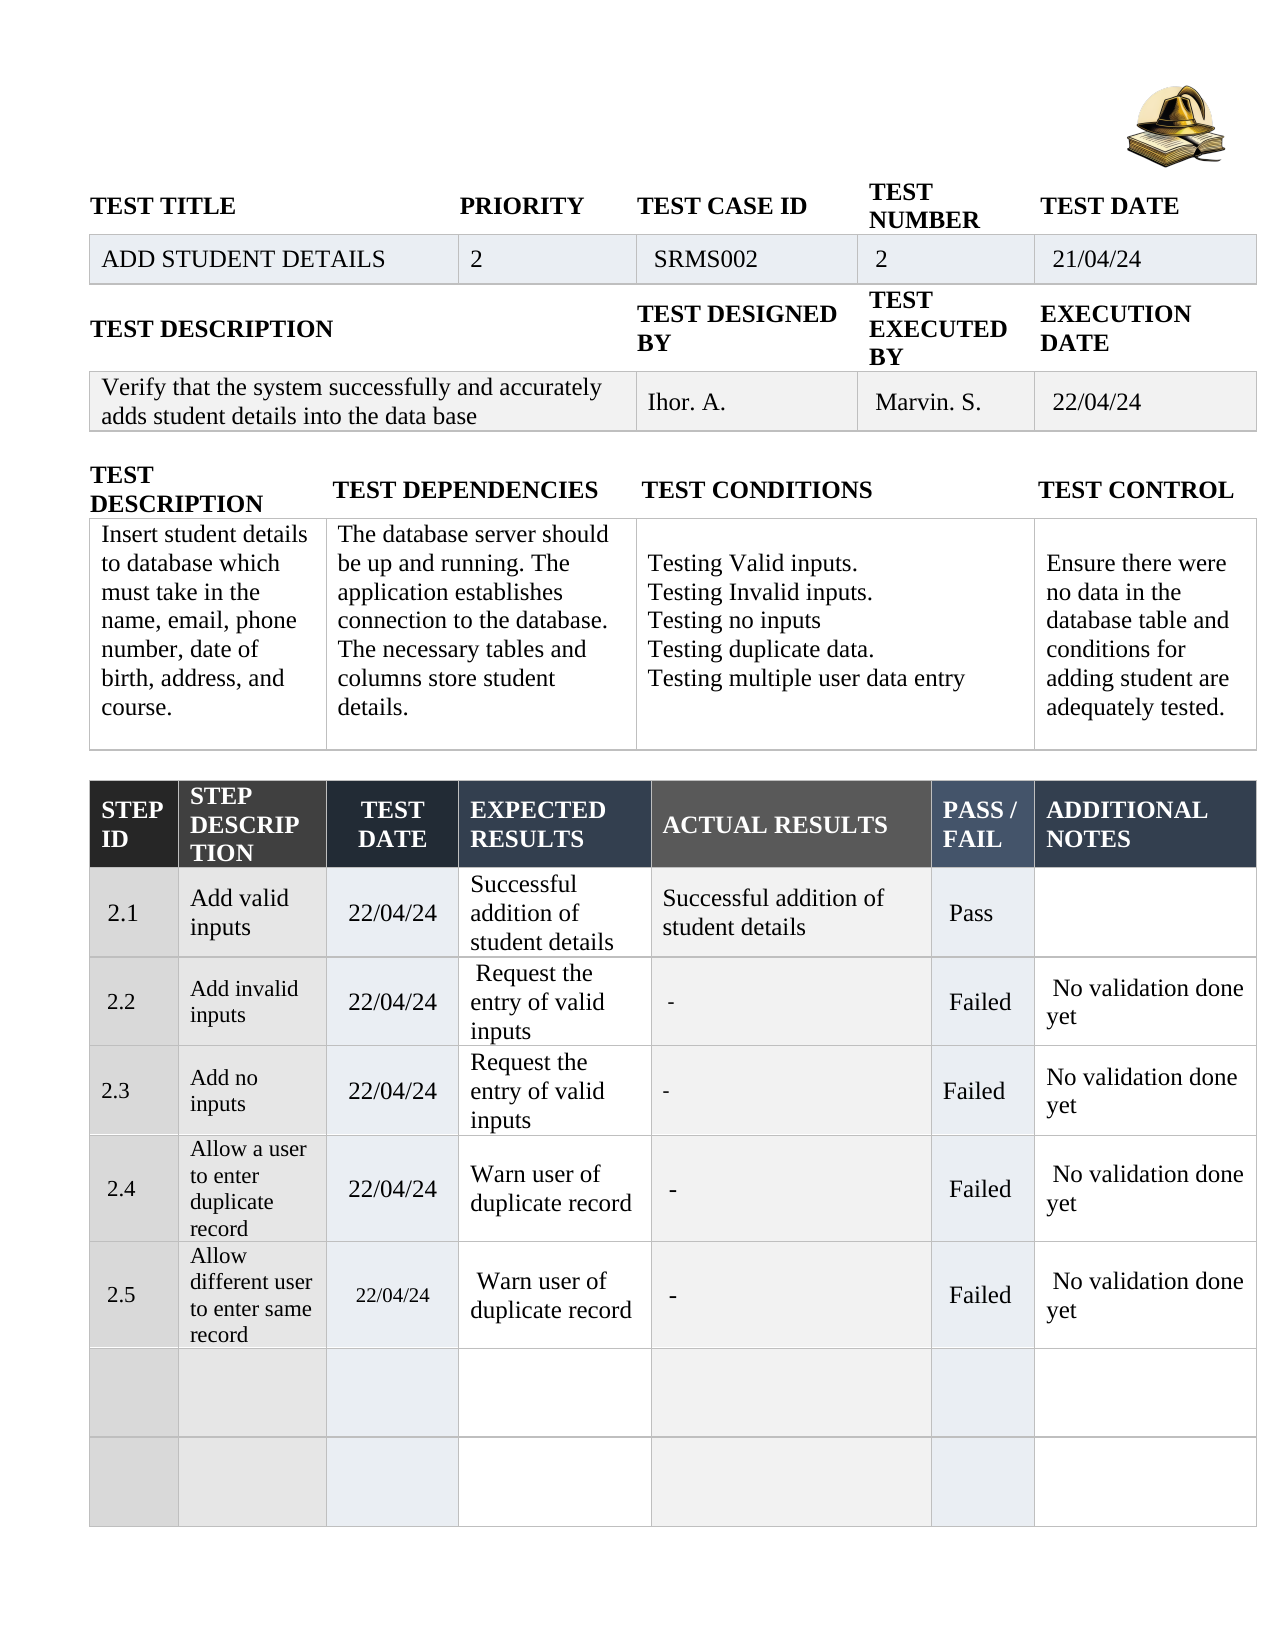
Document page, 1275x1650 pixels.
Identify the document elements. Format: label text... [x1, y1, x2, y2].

table_cell - [652, 1046, 931, 1134]
table_cell Marvin. S. [858, 372, 1034, 430]
table_cell Warn user of duplicate record [459, 1242, 651, 1347]
table_cell EXPECTED RESULTS [459, 781, 651, 867]
table_cell EXECUTION DATE [1035, 285, 1256, 371]
table_cell No validation done yet [1035, 1046, 1256, 1134]
table_cell [90, 432, 1256, 461]
table_cell 2.4 [90, 1136, 178, 1241]
table_cell 22/04/24 [327, 1136, 458, 1241]
table_header TEST CASE ID [636, 177, 858, 234]
table_cell Add no inputs [179, 1046, 326, 1134]
table_cell STEP DESCRIPTION [179, 781, 326, 867]
table_cell TEST EXECUTED BY [858, 285, 1035, 371]
table_cell [652, 1438, 931, 1526]
table_cell Ihor. A. [637, 372, 857, 430]
table_cell [1035, 1438, 1256, 1526]
table_cell [932, 1349, 1034, 1436]
table_cell [932, 1438, 1034, 1526]
table_cell STEP ID [90, 781, 178, 867]
table_cell [1035, 868, 1256, 956]
table_cell 22/04/24 [327, 1242, 458, 1347]
table_cell Ensure there were no data in the database table and conditions for adding student are adequately tested. [1035, 519, 1256, 749]
table_cell Failed [932, 1136, 1034, 1241]
table_header PRIORITY [459, 177, 636, 234]
table_cell Request the entry of valid inputs [459, 958, 651, 1045]
table_cell [327, 1438, 458, 1526]
table_cell TEST DESCRIPTION [90, 285, 636, 371]
table_cell Failed [932, 1046, 1034, 1134]
table_header TEST NUMBER [858, 177, 1035, 234]
table_cell Allow a user to enter duplicate record [179, 1136, 326, 1241]
table_cell [179, 1438, 326, 1526]
table_cell - [652, 958, 931, 1045]
table_cell TEST DESCRIPTION [90, 461, 326, 518]
table_cell 2 [459, 235, 636, 283]
table_cell [90, 751, 1256, 780]
table_cell [459, 1349, 651, 1436]
table_cell 22/04/24 [1035, 372, 1256, 430]
table_cell TEST DESIGNED BY [636, 285, 858, 371]
table_cell 21/04/24 [1035, 235, 1256, 283]
table_cell 2.1 [90, 868, 178, 956]
table_cell No validation done yet [1035, 1136, 1256, 1241]
table_cell Successful addition of student details [652, 868, 931, 956]
table_cell TEST CONTROL [1035, 461, 1256, 518]
table_header TEST TITLE [90, 177, 459, 234]
table_cell Failed [932, 958, 1034, 1045]
table_cell 22/04/24 [327, 868, 458, 956]
table_cell [652, 1349, 931, 1436]
table_cell Request the entry of valid inputs [459, 1046, 651, 1134]
table_cell Successful addition of student details [459, 868, 651, 956]
table_cell [179, 1349, 326, 1436]
table_cell Allow different user to enter same record [179, 1242, 326, 1347]
table_cell The database server should be up and running. The application establishes connection to the database. The necessary tables and columns store student details. [327, 519, 636, 749]
table_cell 22/04/24 [327, 958, 458, 1045]
table_cell 2.5 [90, 1242, 178, 1347]
table_cell 2.3 [90, 1046, 178, 1134]
table_cell SRMS002 [637, 235, 857, 283]
table_cell Insert student details to database which must take in the name, email, phone number, date of birth, address, and course. [90, 519, 326, 749]
table_cell Warn user of duplicate record [459, 1136, 651, 1241]
table_cell TEST DATE [327, 781, 458, 867]
table_cell 2.2 [90, 958, 178, 1045]
table_cell TEST DEPENDENCIES [326, 461, 636, 518]
table_cell TEST CONDITIONS [636, 461, 1035, 518]
table_cell [90, 1349, 178, 1436]
table_cell PASS / FAIL [932, 781, 1034, 867]
table_cell Add valid inputs [179, 868, 326, 956]
table_cell ADDITIONAL NOTES [1035, 781, 1256, 867]
table_cell - [652, 1136, 931, 1241]
table_cell [327, 1349, 458, 1436]
table_cell Pass [932, 868, 1034, 956]
table_header TEST DATE [1035, 177, 1256, 234]
table_cell No validation done yet [1035, 1242, 1256, 1347]
table_cell Verify that the system successfully and accurately adds student details into the data base [90, 372, 636, 430]
table_cell [1035, 1349, 1256, 1436]
table_cell [90, 1438, 178, 1526]
table_cell [459, 1438, 651, 1526]
table_cell 22/04/24 [327, 1046, 458, 1134]
table_cell ADD STUDENT DETAILS [90, 235, 458, 283]
table_cell Add invalid inputs [179, 958, 326, 1045]
table_cell ACTUAL RESULTS [652, 781, 931, 867]
table_cell Failed [932, 1242, 1034, 1347]
table_cell Testing Valid inputs. Testing Invalid inputs. Testing no inputs Testing duplicate data. Testing multiple user data entry [637, 519, 1034, 749]
table_cell No validation done yet [1035, 958, 1256, 1045]
table_cell - [652, 1242, 931, 1347]
table_cell 2 [858, 235, 1034, 283]
